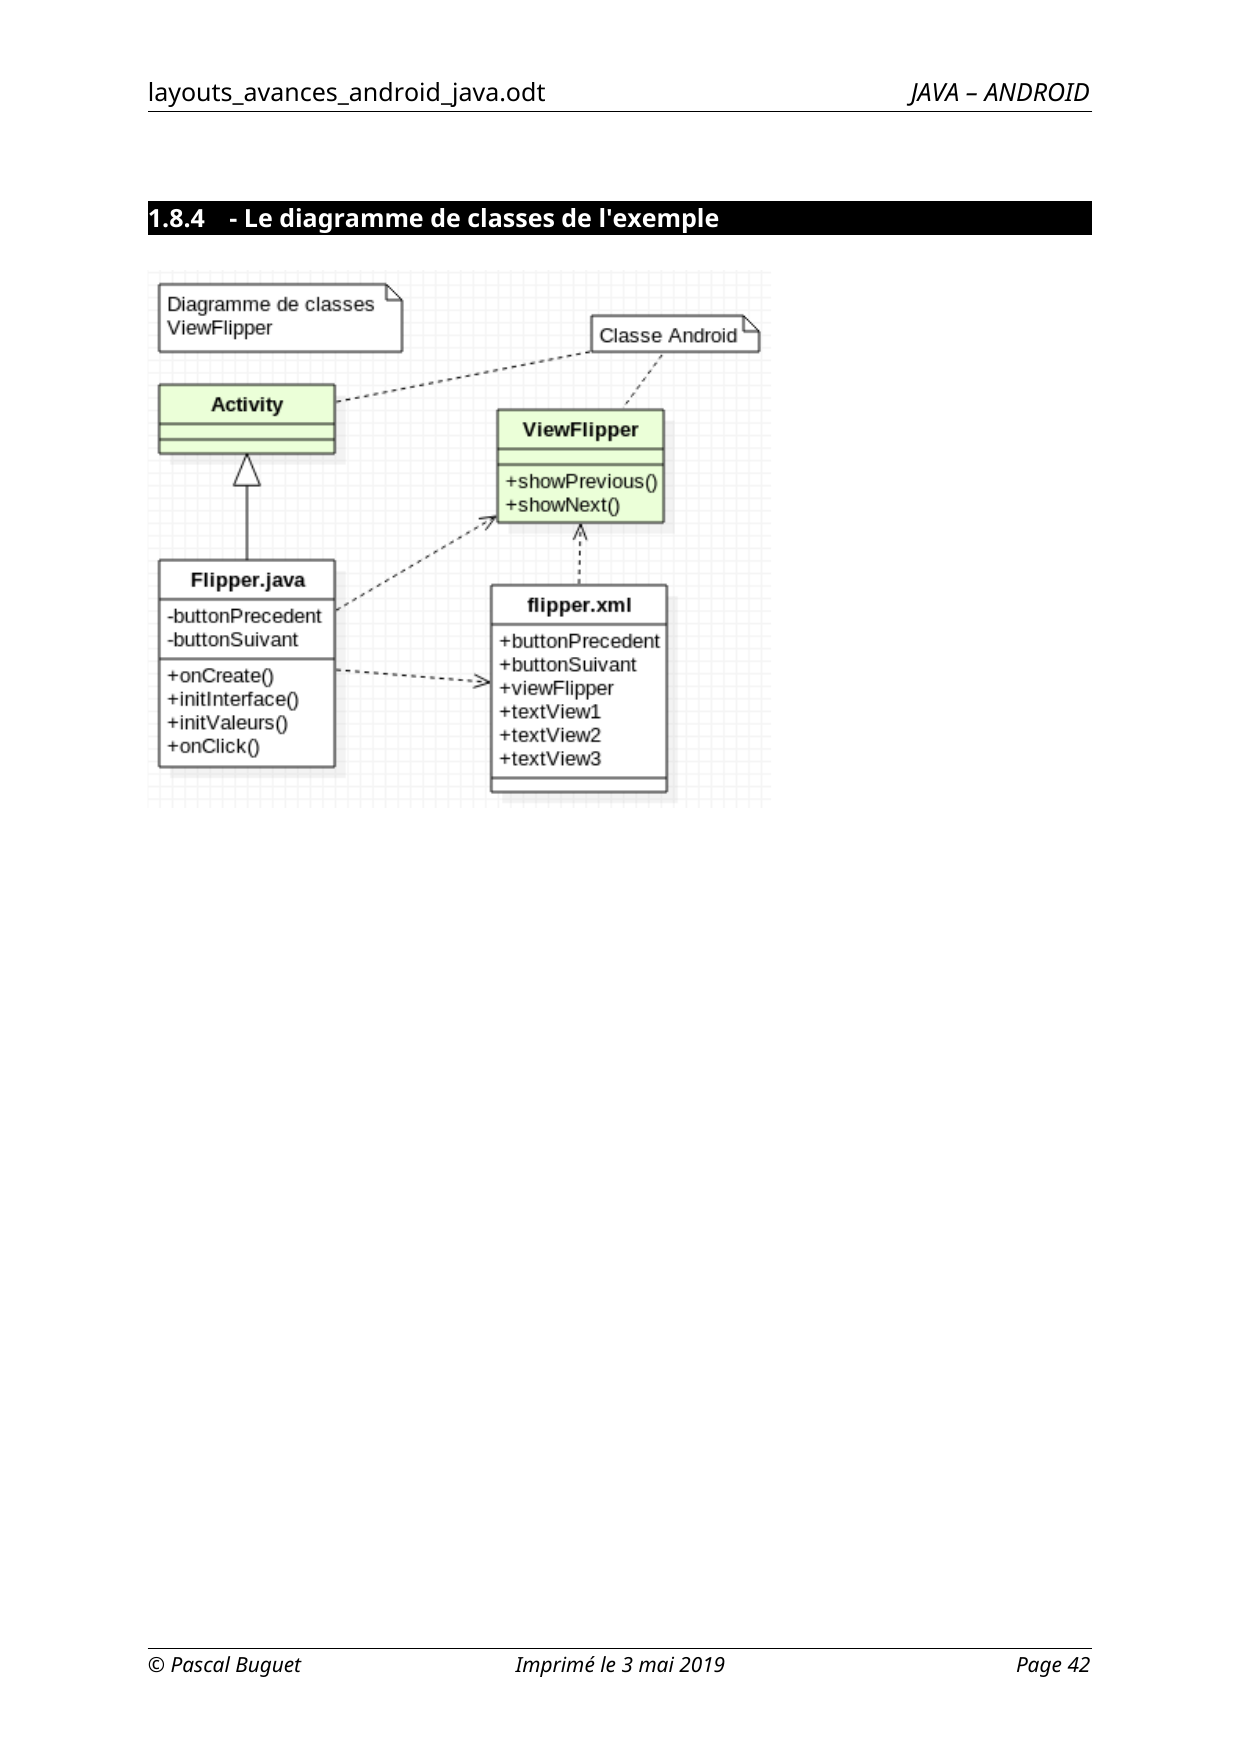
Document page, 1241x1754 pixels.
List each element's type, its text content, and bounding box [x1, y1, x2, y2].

picture [147, 270, 772, 808]
subtitle - Le diagramme de classes de l'exemple [148, 201, 1092, 235]
